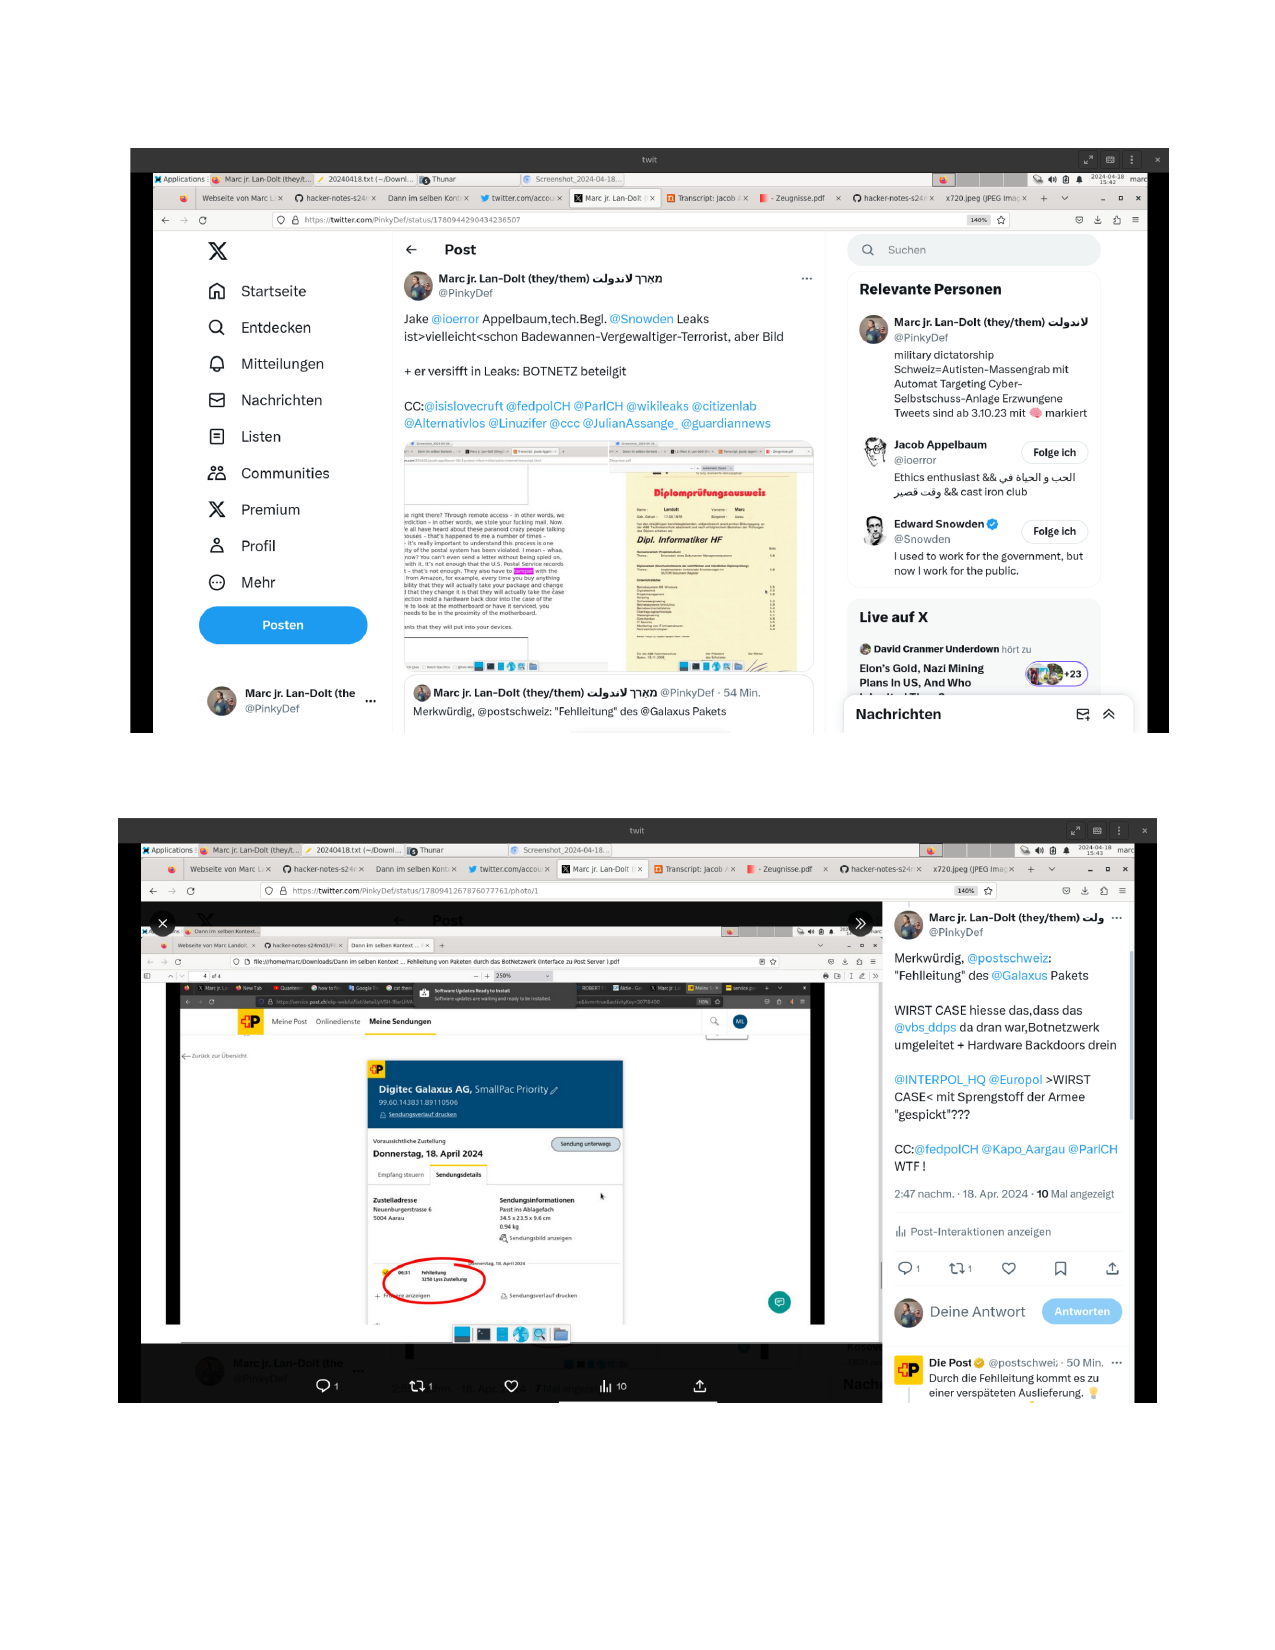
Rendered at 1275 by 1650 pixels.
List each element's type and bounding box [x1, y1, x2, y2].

picture [130, 148, 1169, 733]
picture [118, 818, 1157, 1403]
